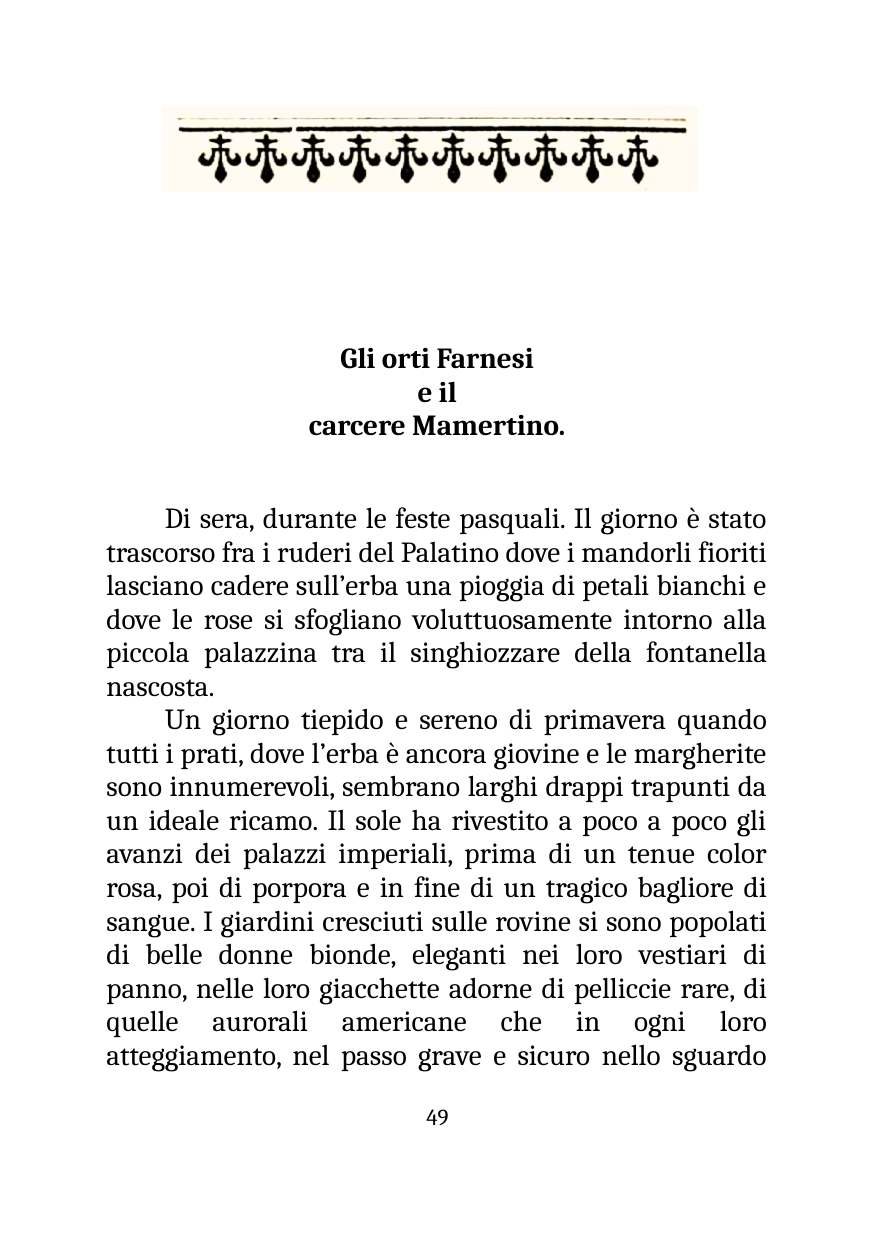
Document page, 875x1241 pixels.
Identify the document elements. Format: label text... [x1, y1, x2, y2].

text Un giorno tiepido e sereno di primavera quando tutti i prati, dove l’erba è ancora giovine e le margherite sono innumerevoli, sembrano larghi drappi trapunti da un ideale ricamo. Il sole ha rivestito a poco a poco gli avanzi dei palazzi imperiali, prima di un tenue color rosa, poi di porpora e in fine di un tragico bagliore di sangue. I giardini cresciuti sulle rovine si sono popolati di belle donne bionde, eleganti nei loro vestiari di panno, nelle loro giacchette adorne di pelliccie rare, di quelle aurorali americane che in ogni loro atteggiamento, nel passo grave e sicuro nello sguardo [106, 703, 768, 1072]
picture [162, 106, 699, 192]
subtitle Gli orti Farnesi e il carcere Mamertino. [106, 342, 768, 443]
text Di sera, durante le feste pasquali. Il giorno è stato trascorso fra i ruderi del Palatino dove i mandorli fioriti lasciano cadere sull’erba una pioggia di petali bianchi e dove le rose si sfogliano voluttuosamente intorno alla piccola palazzina tra il singhiozzare della fontanella nascosta. [106, 502, 768, 703]
